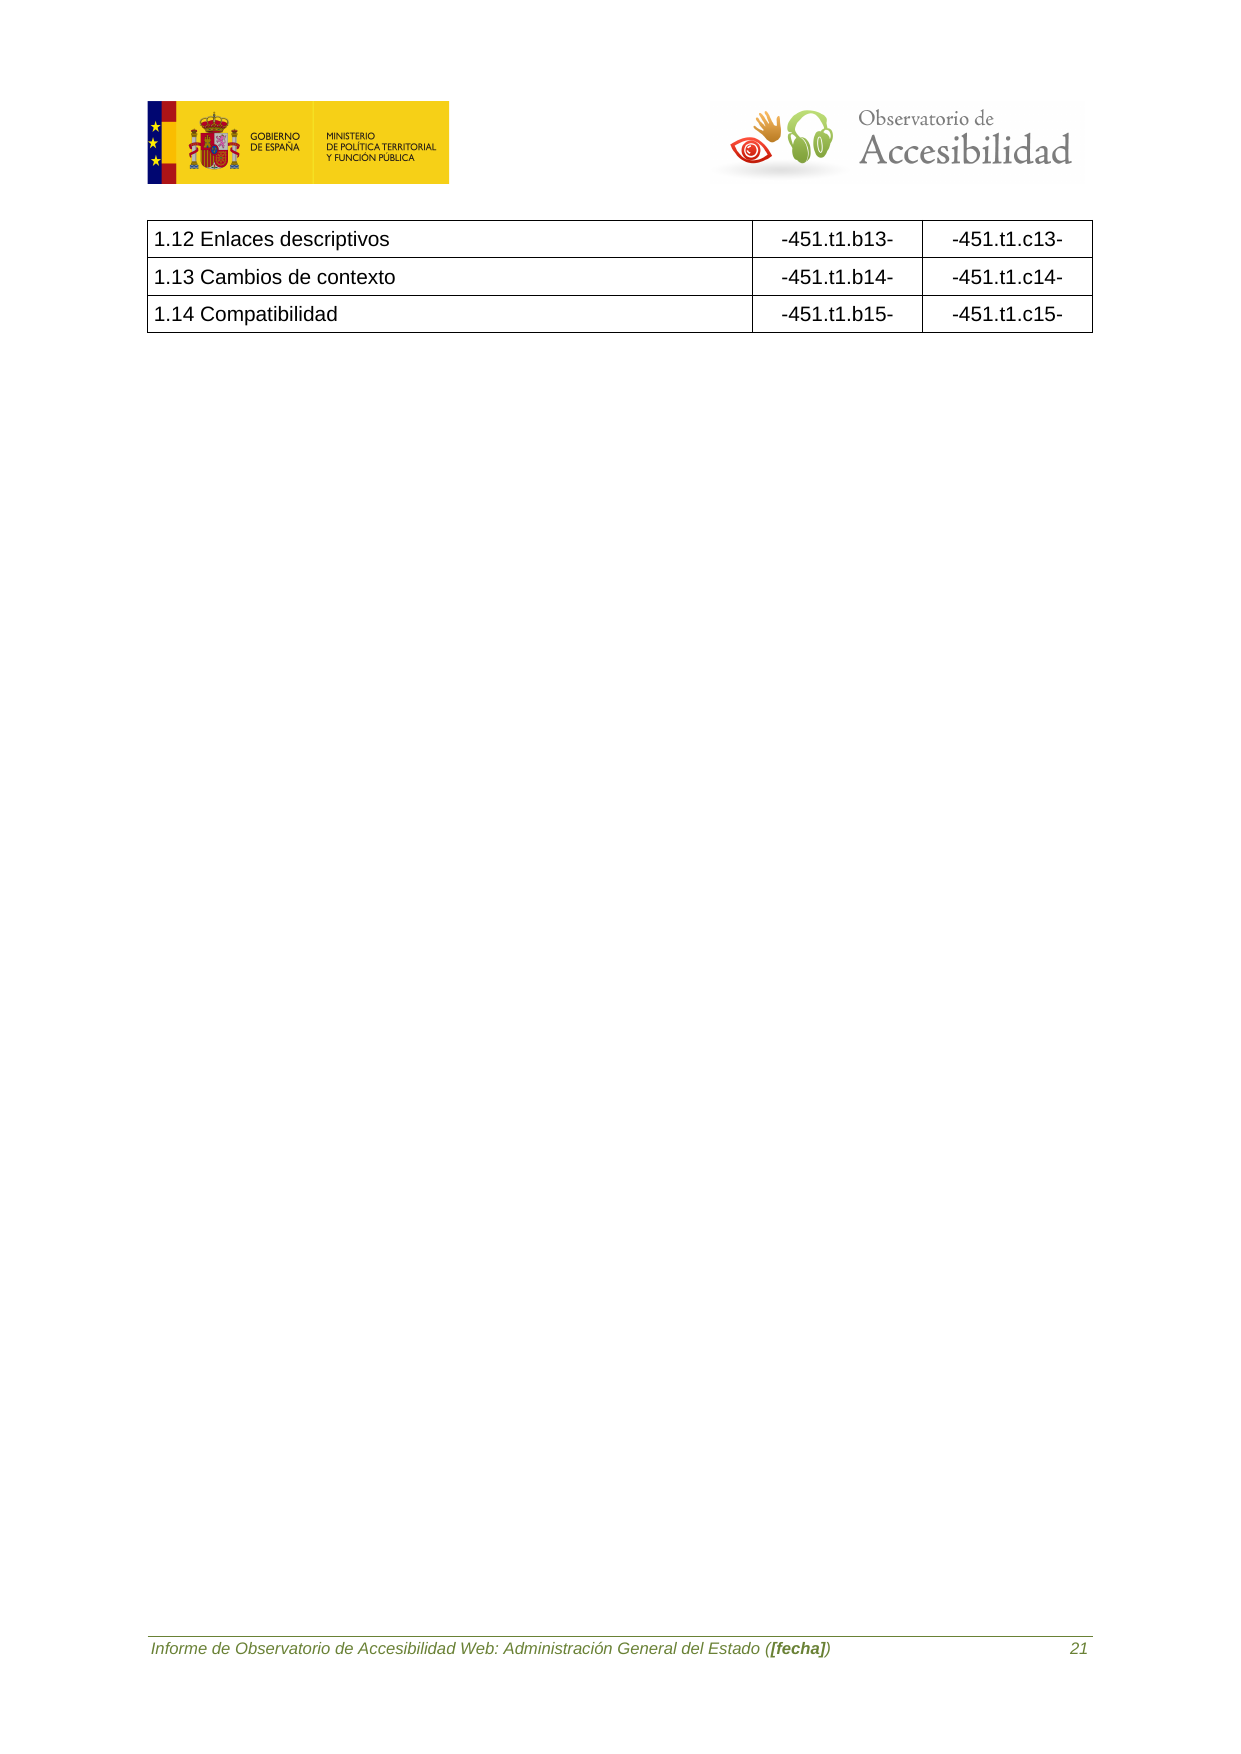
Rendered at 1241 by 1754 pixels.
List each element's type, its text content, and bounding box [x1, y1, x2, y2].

table_cell -451.t1.c15- [923, 296, 1092, 332]
picture [710, 101, 1086, 184]
table_cell -451.t1.b14- [753, 258, 922, 295]
table_cell -451.t1.c14- [923, 258, 1092, 295]
table_cell -451.t1.b13- [753, 221, 922, 257]
picture [147, 101, 450, 184]
table_cell 1.14 Compatibilidad [148, 296, 752, 332]
table_cell -451.t1.b15- [753, 296, 922, 332]
table_cell -451.t1.c13- [923, 221, 1092, 257]
table_cell 1.13 Cambios de contexto [148, 258, 752, 295]
table_cell 1.12 Enlaces descriptivos [148, 221, 752, 257]
